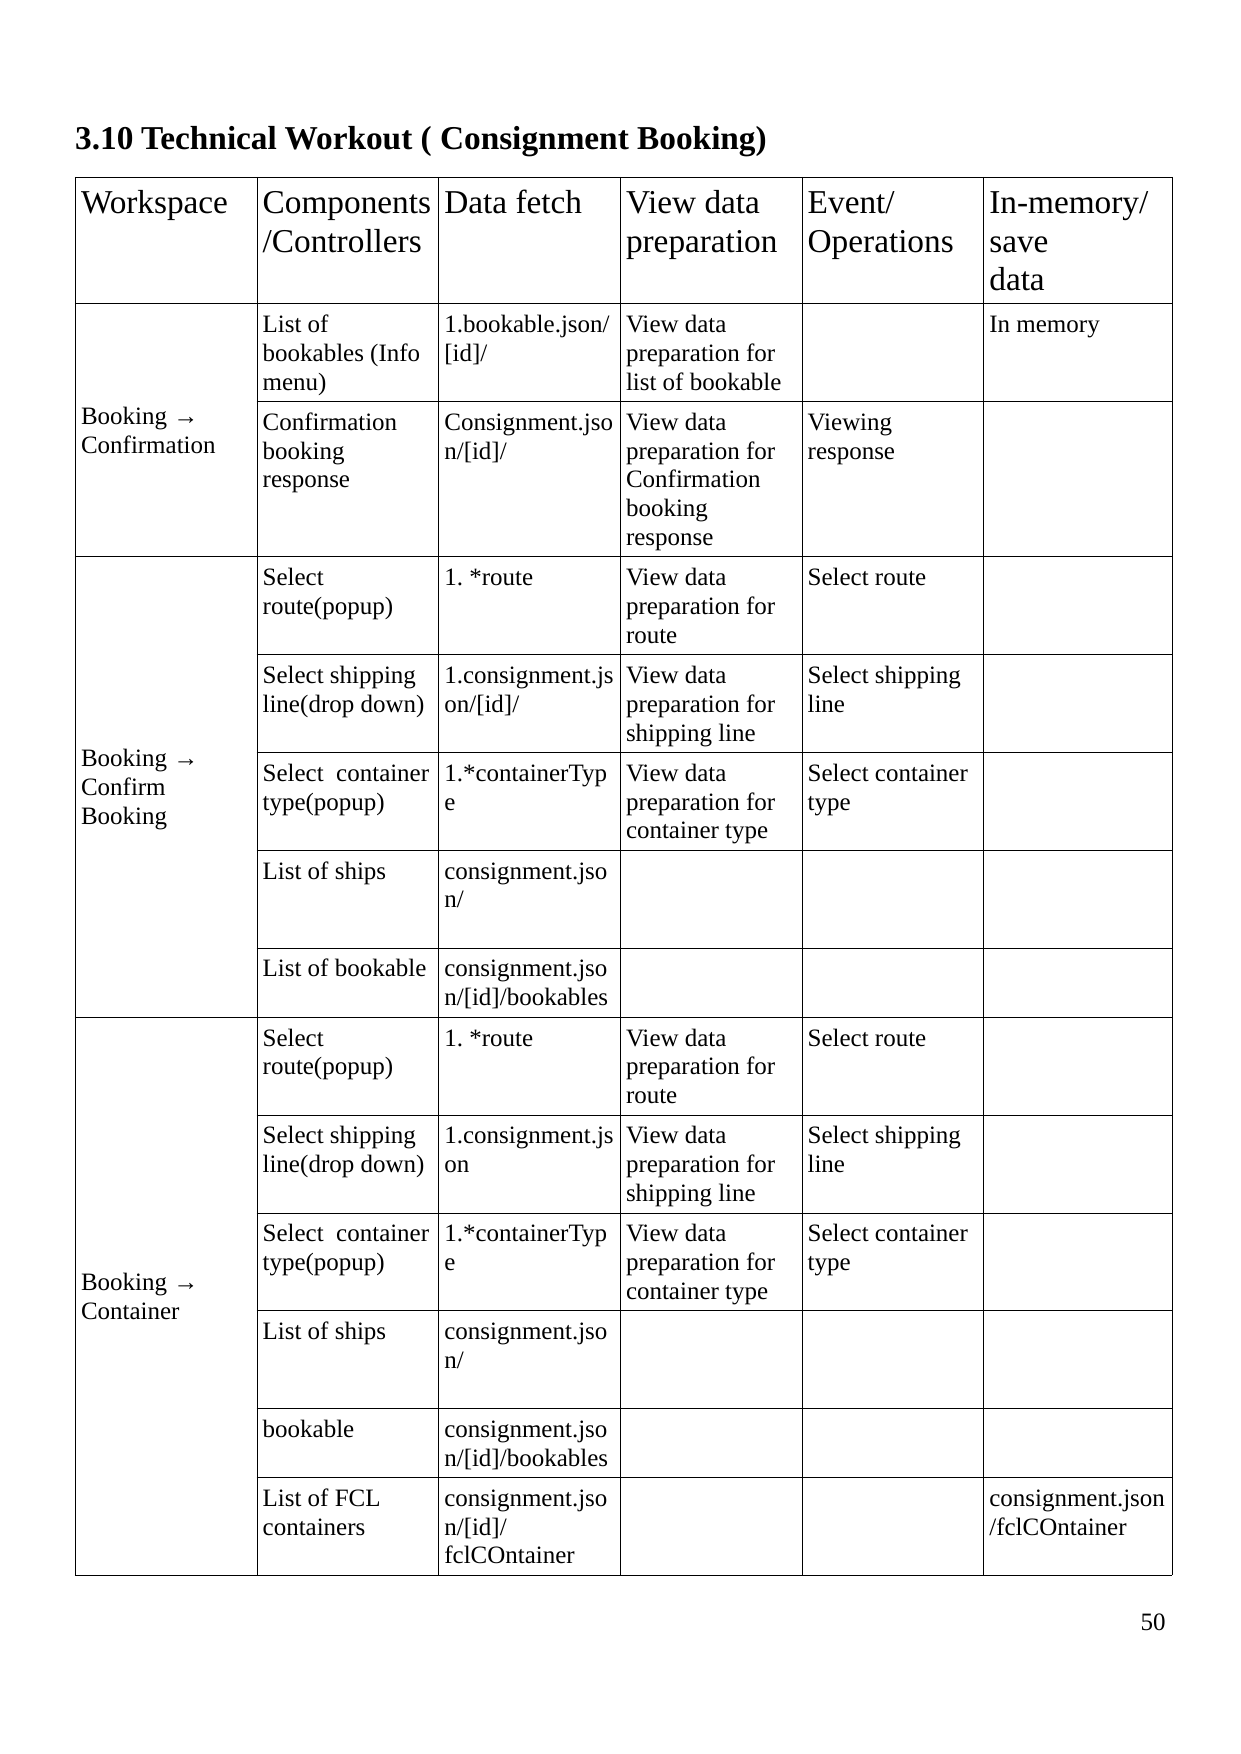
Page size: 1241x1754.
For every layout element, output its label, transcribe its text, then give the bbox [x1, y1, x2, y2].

table_header Components/Controllers [258, 178, 438, 303]
table_header Workspace [76, 178, 257, 303]
table_cell View data preparation for container type [621, 753, 802, 850]
table_cell Booking → Container [76, 1018, 257, 1575]
table_cell 1.consignment.json/[id]/ [439, 655, 620, 752]
table_cell 1.*containerType [439, 753, 620, 850]
table_cell Consignment.json/[id]/ [439, 402, 620, 556]
table_cell Select container type [803, 1214, 983, 1310]
table_cell 1.bookable.json/[id]/ [439, 304, 620, 401]
table_cell [984, 949, 1172, 1017]
table_cell Select shipping line(drop down) [258, 1116, 438, 1212]
table_cell Select shipping line [803, 655, 983, 752]
table_cell Select container type [803, 753, 983, 850]
table_cell [803, 949, 983, 1017]
table_cell [984, 1018, 1172, 1114]
table_cell consignment.json/fclCOntainer [984, 1478, 1172, 1575]
table_cell [621, 949, 802, 1017]
table_cell List of FCL containers [258, 1478, 438, 1575]
table_cell Select container type(popup) [258, 753, 438, 850]
table_cell Booking → Confirmation [76, 304, 257, 556]
table_cell [621, 1409, 802, 1477]
table_cell [803, 851, 983, 948]
table_cell Select shipping line(drop down) [258, 655, 438, 752]
table_cell View data preparation for Confirmation booking response [621, 402, 802, 556]
table_cell In memory [984, 304, 1172, 401]
table_cell 1. *route [439, 1018, 620, 1114]
table_cell List of bookable [258, 949, 438, 1017]
table_cell Select container type(popup) [258, 1214, 438, 1310]
table_cell [984, 1214, 1172, 1310]
table_cell [803, 1409, 983, 1477]
table_cell [803, 1478, 983, 1575]
table_header In-memory/save data [984, 178, 1172, 303]
table_cell View data preparation for route [621, 557, 802, 654]
table_cell 1. *route [439, 557, 620, 654]
table_cell [803, 1311, 983, 1408]
table_cell List of ships [258, 1311, 438, 1408]
table_cell [984, 851, 1172, 948]
table_cell Select route [803, 557, 983, 654]
table_cell View data preparation for route [621, 1018, 802, 1114]
table_cell [984, 1409, 1172, 1477]
table_cell [621, 851, 802, 948]
table_cell [984, 655, 1172, 752]
table_cell List of bookables (Info menu) [258, 304, 438, 401]
table_cell consignment.json/ [439, 1311, 620, 1408]
table_cell 1.consignment.json [439, 1116, 620, 1212]
table_cell bookable [258, 1409, 438, 1477]
table_cell [984, 1311, 1172, 1408]
table_cell consignment.json/ [439, 851, 620, 948]
table_cell [621, 1311, 802, 1408]
table_cell View data preparation for list of bookable [621, 304, 802, 401]
table_cell [984, 1116, 1172, 1212]
table_cell Select shipping line [803, 1116, 983, 1212]
table_cell Booking → Confirm Booking [76, 557, 257, 1017]
table_header Data fetch [439, 178, 620, 303]
table_header View data preparation [621, 178, 802, 303]
table_cell Select route(popup) [258, 557, 438, 654]
table_cell [621, 1478, 802, 1575]
table_cell consignment.json/[id]/bookables [439, 1409, 620, 1477]
text 3.10 Technical Workout ( Consignment Booking) [75, 118, 1165, 156]
table_cell [984, 557, 1172, 654]
table_cell View data preparation for shipping line [621, 1116, 802, 1212]
table_header Event/Operations [803, 178, 983, 303]
table_cell List of ships [258, 851, 438, 948]
table_cell Select route(popup) [258, 1018, 438, 1114]
table_cell Viewing response [803, 402, 983, 556]
table_cell Confirmation booking response [258, 402, 438, 556]
table_cell View data preparation for container type [621, 1214, 802, 1310]
table_cell consignment.json/[id]/fclCOntainer [439, 1478, 620, 1575]
table_cell View data preparation for shipping line [621, 655, 802, 752]
table_cell consignment.json/[id]/bookables [439, 949, 620, 1017]
table_cell [984, 402, 1172, 556]
table_cell [984, 753, 1172, 850]
table_cell Select route [803, 1018, 983, 1114]
table_cell [803, 304, 983, 401]
table_cell 1.*containerType [439, 1214, 620, 1310]
